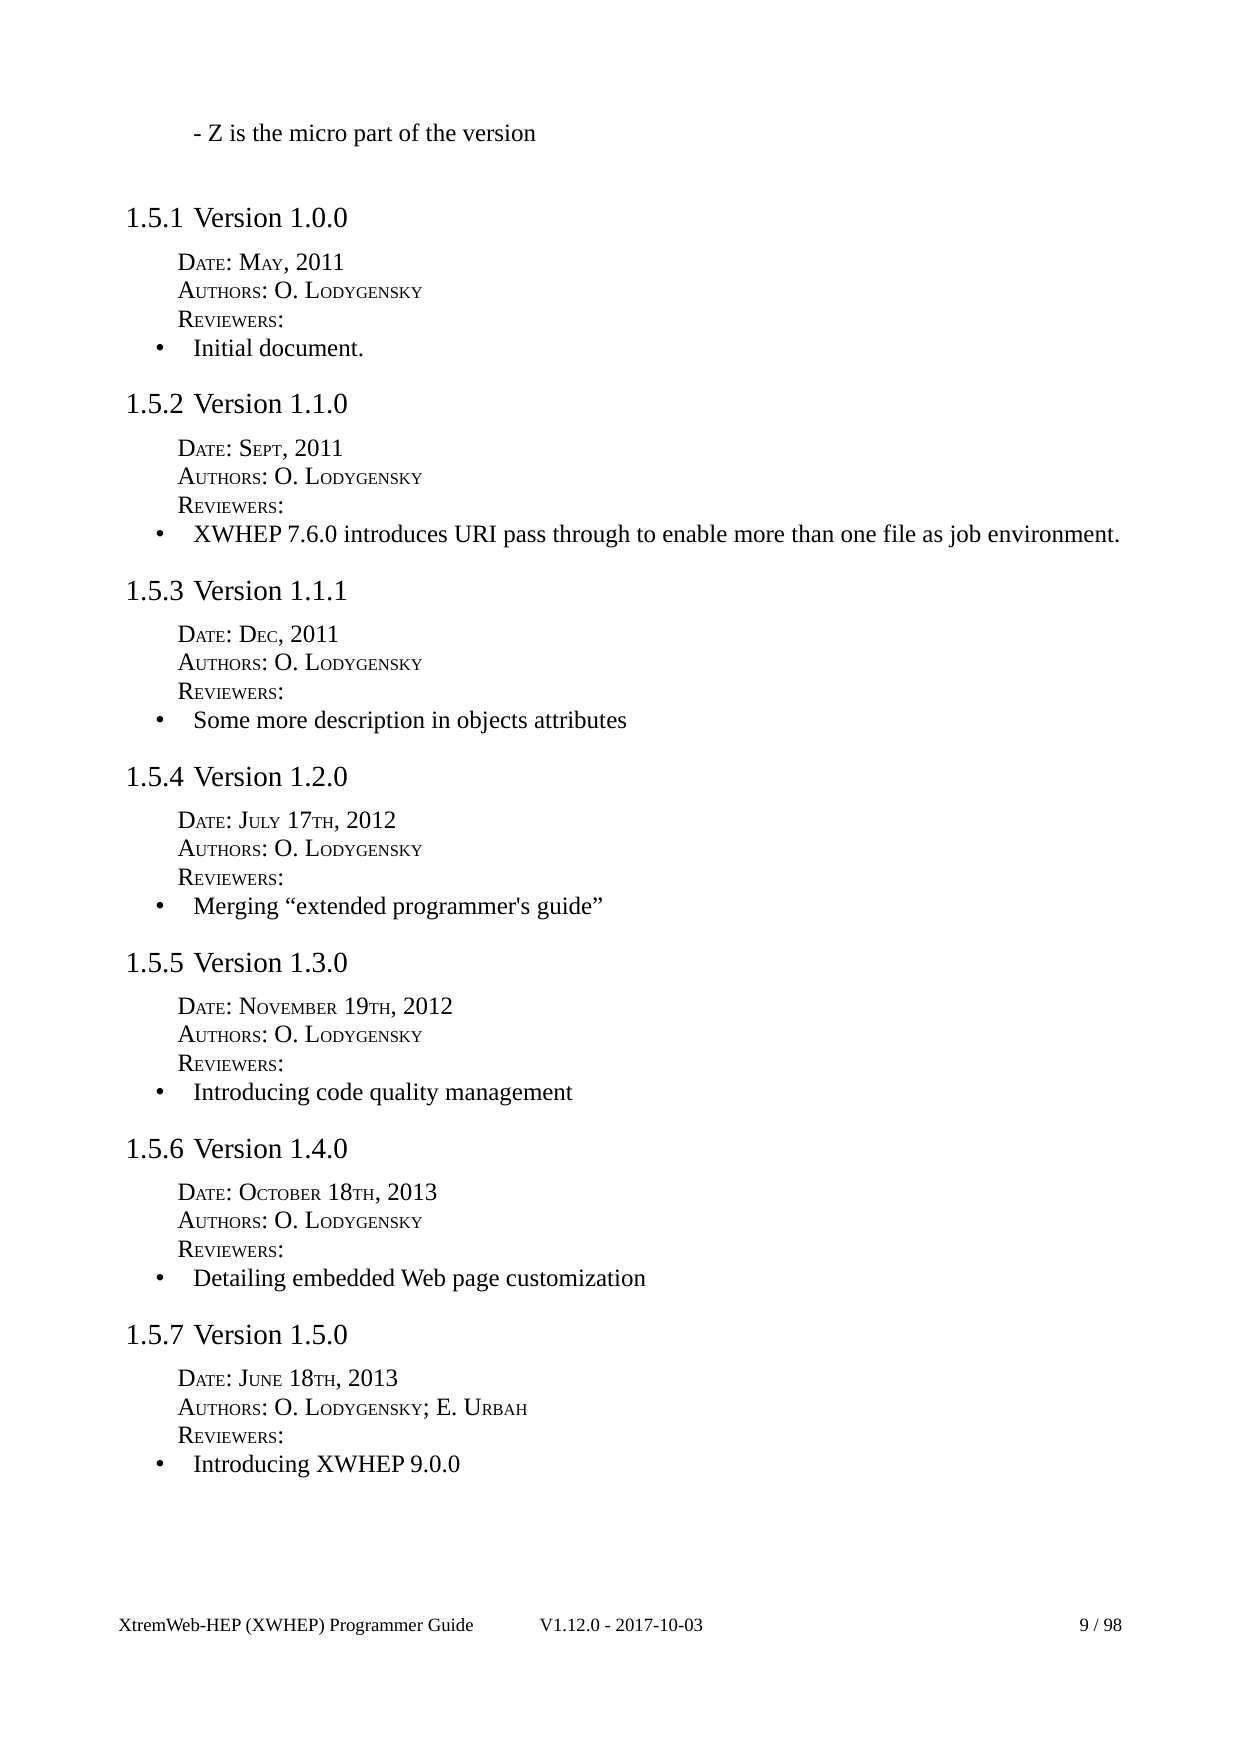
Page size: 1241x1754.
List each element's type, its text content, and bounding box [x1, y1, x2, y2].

subtitle Version 1.5.0 [118, 1317, 1122, 1350]
text Reviewers: [177, 490, 1122, 519]
text Date: November 19th, 2012 [177, 991, 1122, 1019]
subtitle Version 1.2.0 [118, 759, 1122, 792]
text Authors: O. Lodygensky; E. Urbah [177, 1392, 1122, 1420]
text Reviewers: [177, 1420, 1122, 1449]
text Reviewers: [177, 862, 1122, 891]
text Reviewers: [177, 1234, 1122, 1263]
text Reviewers: [177, 304, 1122, 333]
list Detailing embedded Web page customization [156, 1263, 1122, 1292]
text Date: October 18th, 2013 [177, 1177, 1122, 1206]
text Reviewers: [177, 676, 1122, 705]
text Authors: O. Lodygensky [177, 275, 1122, 304]
text Authors: O. Lodygensky [177, 461, 1122, 490]
list Introducing code quality management [156, 1077, 1122, 1106]
text Authors: O. Lodygensky [177, 1206, 1122, 1234]
subtitle Version 1.1.0 [118, 387, 1122, 420]
list Some more description in objects attributes [156, 705, 1122, 734]
subtitle Version 1.4.0 [118, 1131, 1122, 1164]
text Authors: O. Lodygensky [177, 647, 1122, 676]
list XWHEP 7.6.0 introduces URI pass through to enable more than one file as job environment. [156, 519, 1122, 548]
subtitle Version 1.0.0 [118, 201, 1122, 234]
list Merging “extended programmer's guide” [156, 891, 1122, 920]
text Date: Sept, 2011 [177, 433, 1122, 461]
text Authors: O. Lodygensky [177, 1019, 1122, 1048]
text Date: June 18th, 2013 [177, 1363, 1122, 1392]
subtitle Version 1.1.1 [118, 573, 1122, 606]
text Date: Dec, 2011 [177, 619, 1122, 647]
subtitle Version 1.3.0 [118, 945, 1122, 978]
text - Z is the micro part of the version [118, 118, 1122, 147]
text Date: May, 2011 [177, 247, 1122, 275]
text Reviewers: [177, 1048, 1122, 1077]
list Initial document. [156, 333, 1122, 362]
text Authors: O. Lodygensky [177, 833, 1122, 862]
text Date: July 17th, 2012 [177, 805, 1122, 833]
list Introducing XWHEP 9.0.0 [156, 1449, 1122, 1478]
